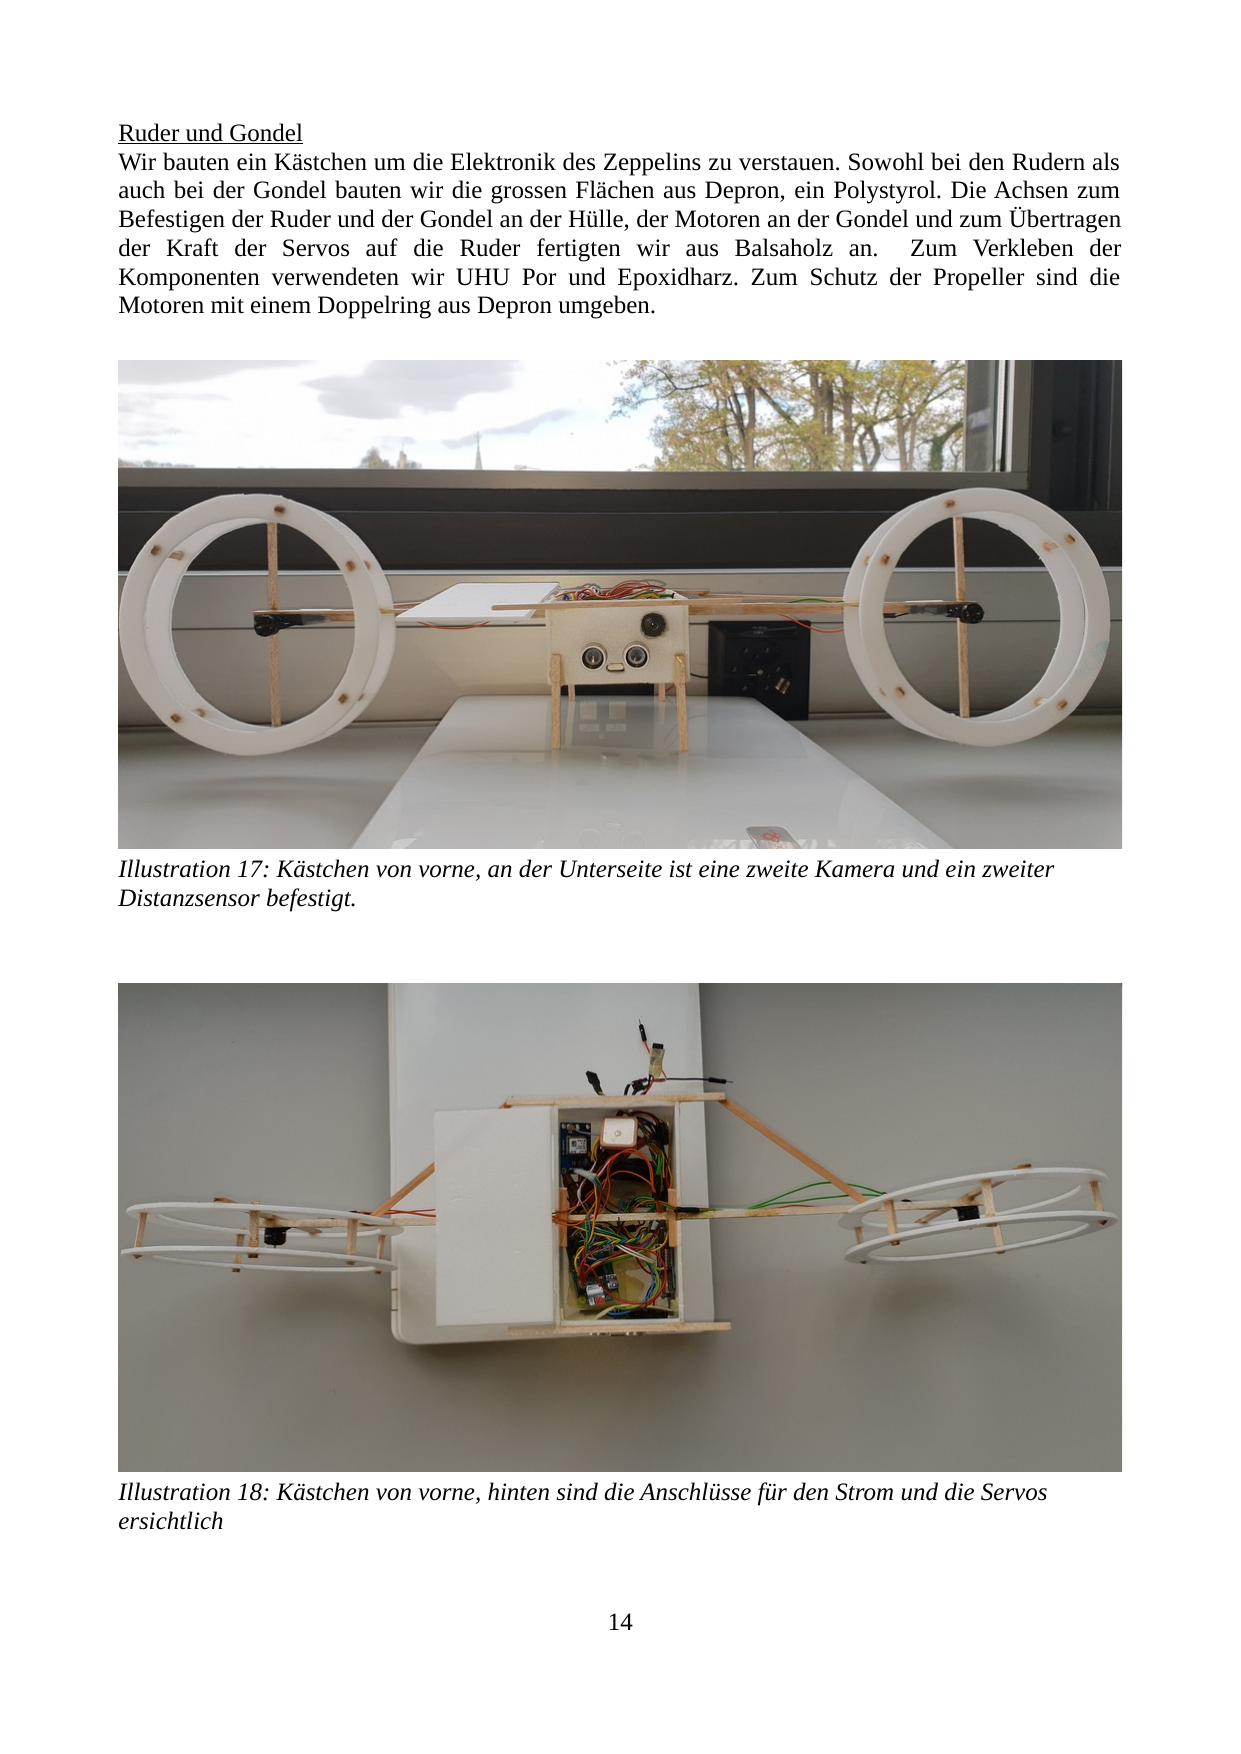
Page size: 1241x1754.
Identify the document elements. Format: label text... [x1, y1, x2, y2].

picture [118, 983, 1123, 1472]
text Illustration 17: Kästchen von vorne, an der Unterseite ist eine zweite Kamera und ein zweiter Distanzsensor befestigt. [118, 849, 1122, 912]
text Ruder und Gondel [118, 118, 1122, 147]
text Wir bauten ein Kästchen um die Elektronik des Zeppelins zu verstauen. Sowohl bei den Rudern als auch bei der Gondel bauten wir die grossen Flächen aus Depron, ein Polystyrol. Die Achsen zum Befestigen der Ruder und der Gondel an der Hülle, der Motoren an der Gondel und zum Übertragen der Kraft der Servos auf die Ruder fertigten wir aus Balsaholz an. Zum Verkleben der Komponenten verwendeten wir UHU Por und Epoxidharz. Zum Schutz der Propeller sind die Motoren mit einem Doppelring aus Depron umgeben. [118, 147, 1122, 319]
picture [118, 360, 1123, 849]
text Illustration 18: Kästchen von vorne, hinten sind die Anschlüsse für den Strom und die Servos ersichtlich [118, 1472, 1122, 1535]
